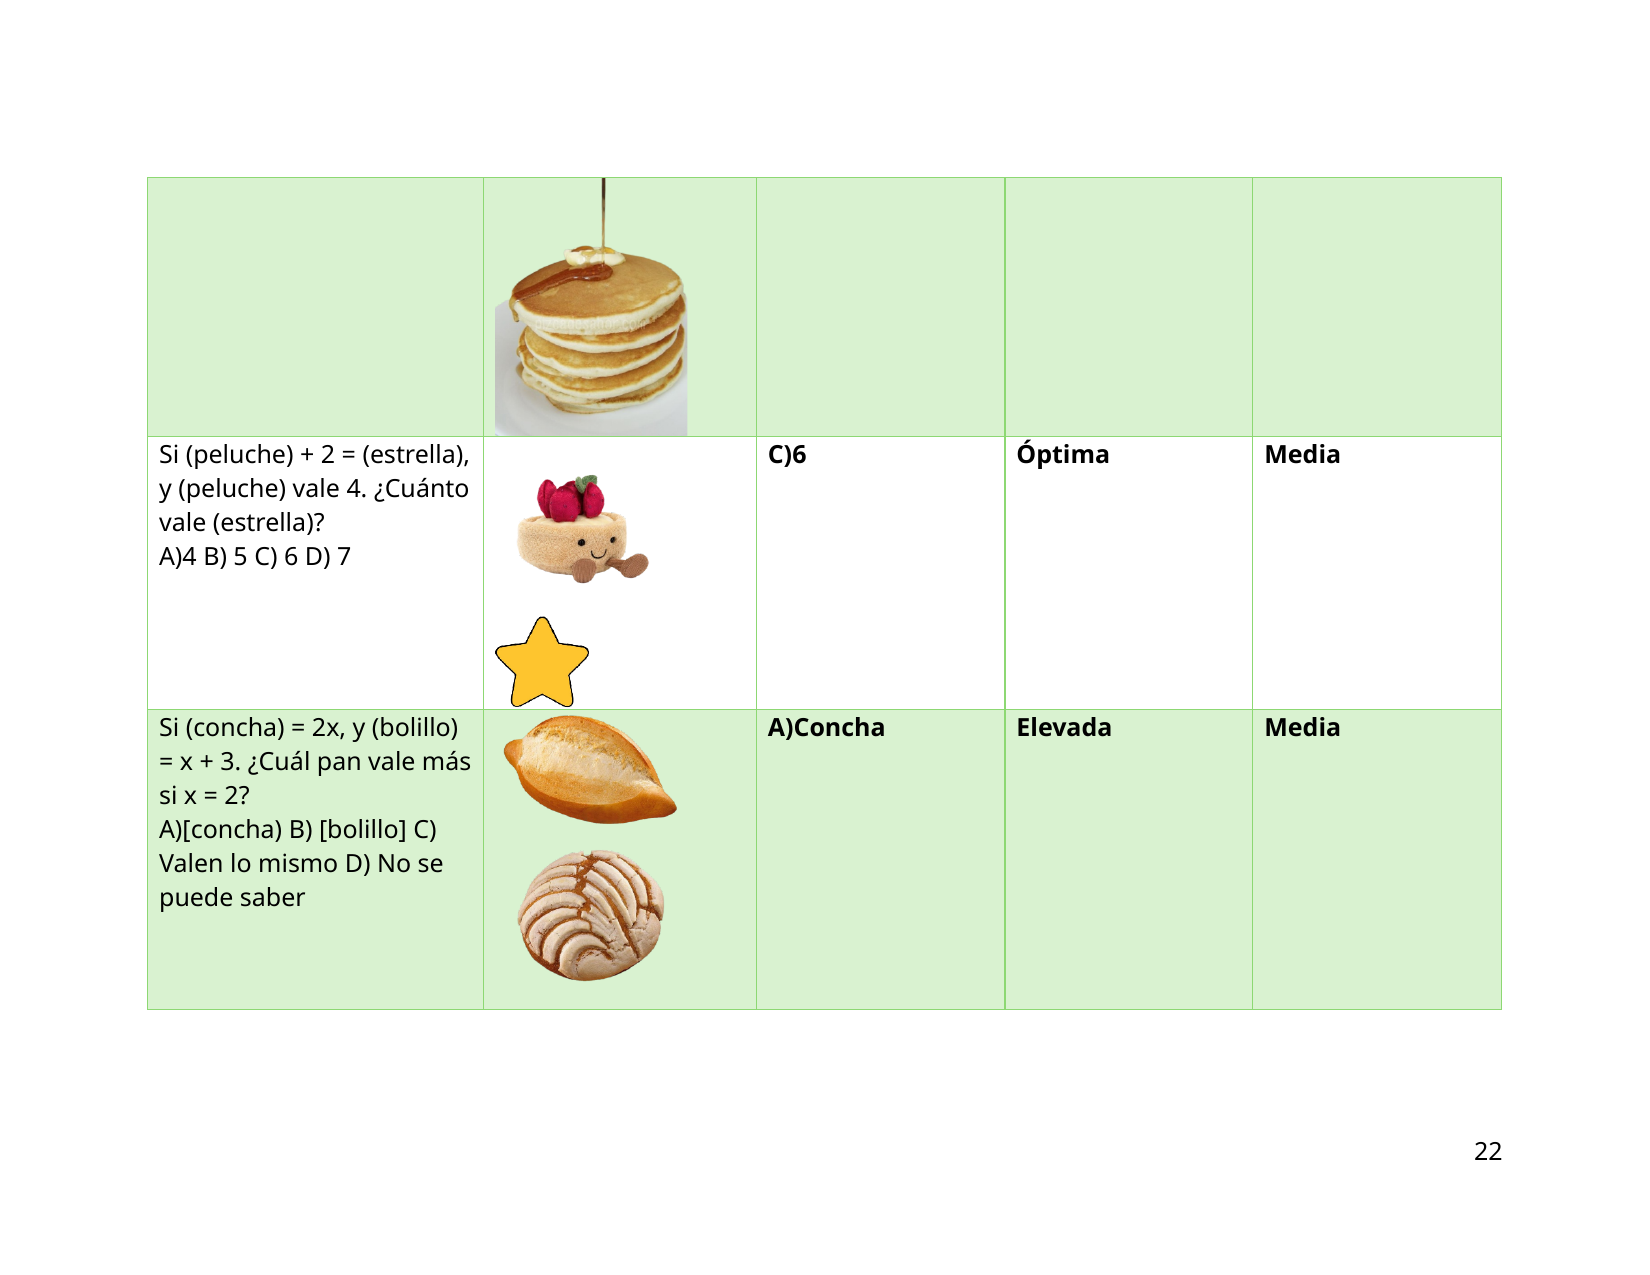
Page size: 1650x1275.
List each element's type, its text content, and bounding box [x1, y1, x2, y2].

table_cell Si (peluche) + 2 = (estrella), y (peluche) vale 4. ¿Cuánto vale (estrella)? A)4 B) 5 C) 6 D) 7 [148, 437, 483, 708]
table_cell [148, 178, 483, 436]
table_cell Media [1253, 710, 1501, 1009]
table_cell [1006, 178, 1252, 436]
table_cell [1253, 178, 1501, 436]
table_cell [757, 178, 1004, 436]
table_cell Elevada [1006, 710, 1252, 1009]
table_cell A)Concha [757, 710, 1004, 1009]
table_cell Si (concha) = 2x, y (bolillo) = x + 3. ¿Cuál pan vale más si x = 2? A)[concha) B) [bolillo] C) Valen lo mismo D) No se puede saber [148, 710, 483, 1009]
table_cell [589, 437, 756, 708]
table_cell [484, 710, 495, 1009]
table_cell [688, 178, 756, 436]
table_cell C)6 [757, 437, 1004, 708]
table_cell [484, 437, 495, 708]
table_cell Media [1253, 437, 1501, 708]
table_cell [690, 710, 756, 1009]
table_cell [484, 178, 495, 436]
table_cell Óptima [1006, 437, 1252, 708]
picture [495, 178, 710, 1010]
